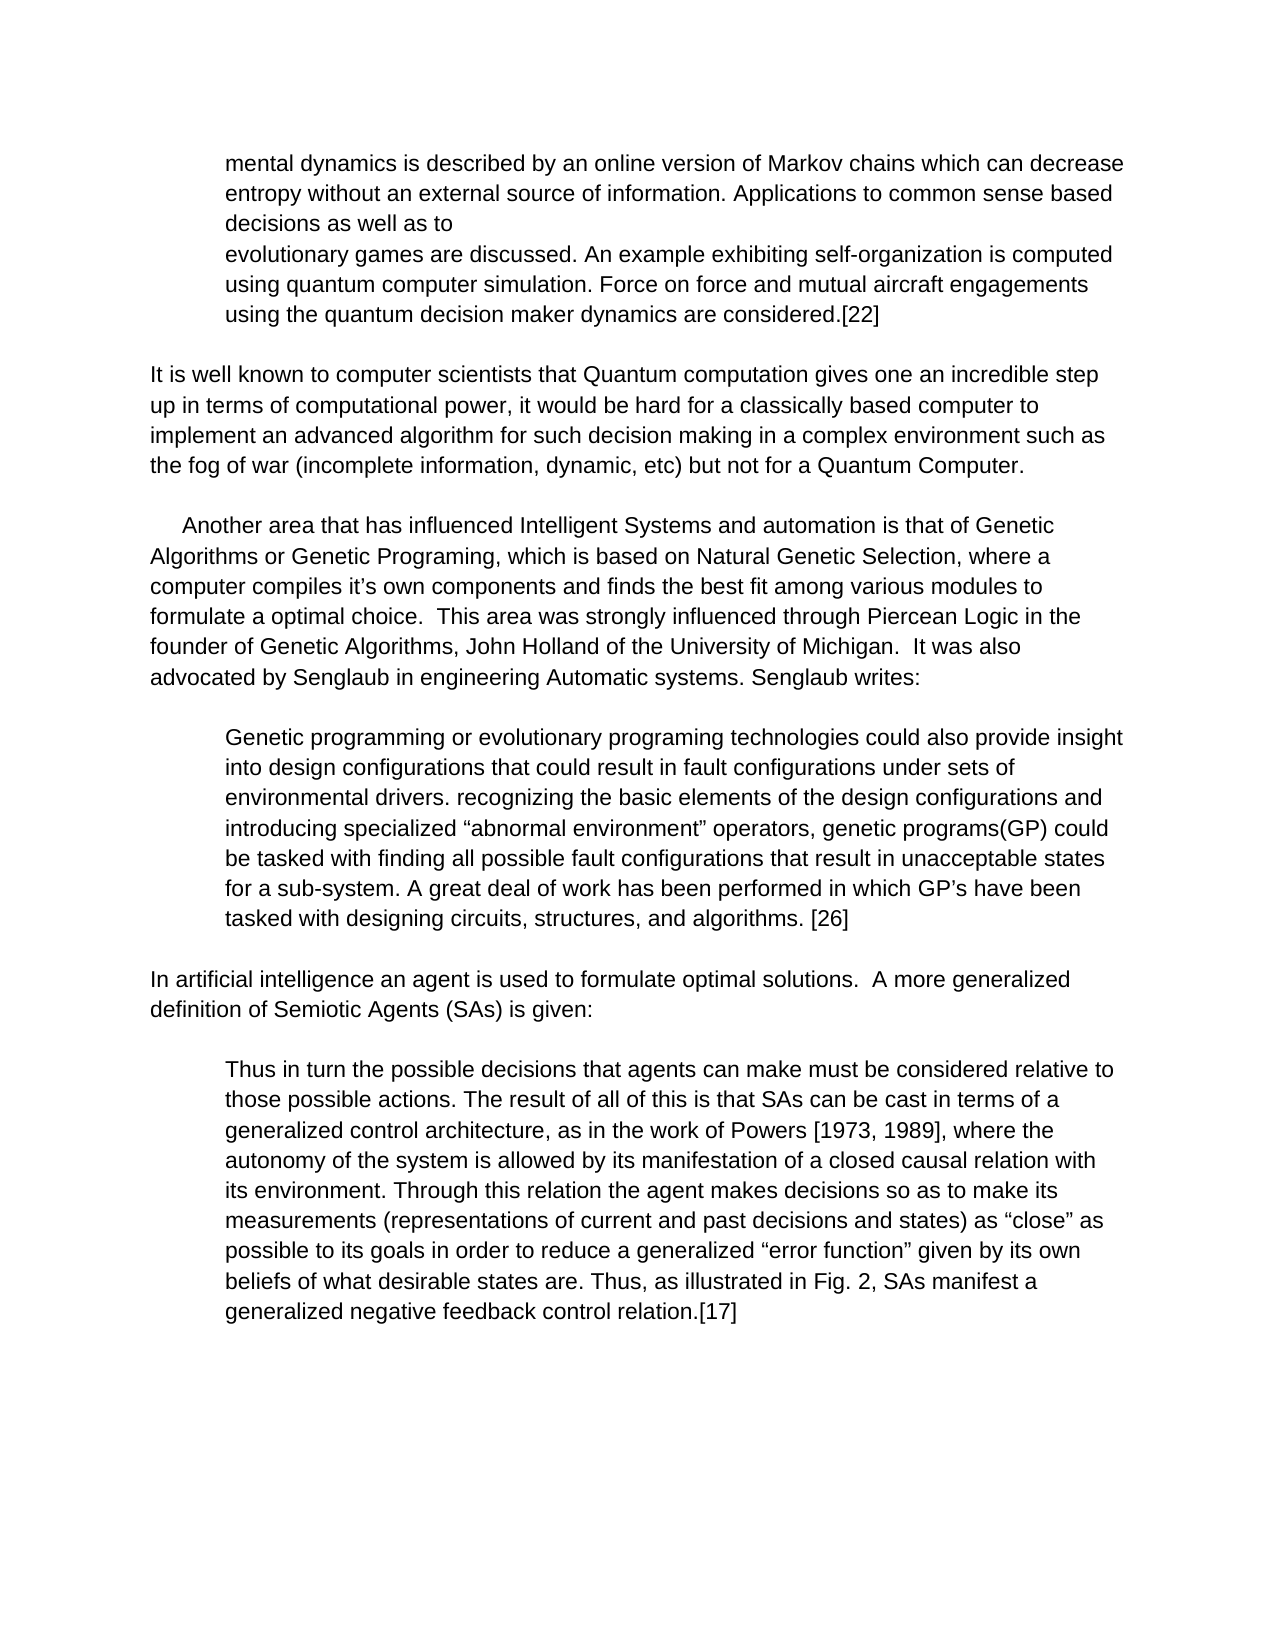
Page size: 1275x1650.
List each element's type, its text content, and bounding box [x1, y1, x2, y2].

text Thus in turn the possible decisions that agents can make must be considered relative to those possible actions. The result of all of this is that SAs can be cast in terms of a generalized control architecture, as in the work of Powers [1973, 1989], where the autonomy of the system is allowed by its manifestation of a closed causal relation with its environment. Through this relation the agent makes decisions so as to make its measurements (representations of current and past decisions and states) as “close” as possible to its goals in order to reduce a generalized “error function” given by its own beliefs of what desirable states are. Thus, as illustrated in Fig. 2, SAs manifest a generalized negative feedback control relation.[17] [225, 1056, 1125, 1324]
text In artificial intelligence an agent is used to formulate optimal solutions. A more generalized definition of Semiotic Agents (SAs) is given: [150, 966, 1125, 1022]
text mental dynamics is described by an online version of Markov chains which can decrease entropy without an external source of information. Applications to common sense based decisions as well as to evolutionary games are discussed. An example exhibiting self-organization is computed using quantum computer simulation. Force on force and mutual aircraft engagements using the quantum decision maker dynamics are considered.[22] [225, 150, 1125, 327]
text It is well known to computer scientists that Quantum computation gives one an incredible step up in terms of computational power, it would be hard for a classically based computer to implement an advanced algorithm for such decision making in a complex environment such as the fog of war (incomplete information, dynamic, etc) but not for a Quantum Computer. [150, 361, 1125, 478]
text Another area that has influenced Intelligent Systems and automation is that of Genetic Algorithms or Genetic Programing, which is based on Natural Genetic Selection, where a computer compiles it’s own components and finds the best fit among various modules to formulate a optimal choice. This area was strongly influenced through Piercean Logic in the founder of Genetic Algorithms, John Holland of the University of Michigan. It was also advocated by Senglaub in engineering Automatic systems. Senglaub writes: [150, 512, 1125, 690]
text Genetic programming or evolutionary programing technologies could also provide insight into design configurations that could result in fault configurations under sets of environmental drivers. recognizing the basic elements of the design configurations and introducing specialized “abnormal environment” operators, genetic programs(GP) could be tasked with finding all possible fault configurations that result in unacceptable states for a sub-system. A great deal of work has been performed in which GP’s have been tasked with designing circuits, structures, and algorithms. [26] [225, 724, 1125, 932]
